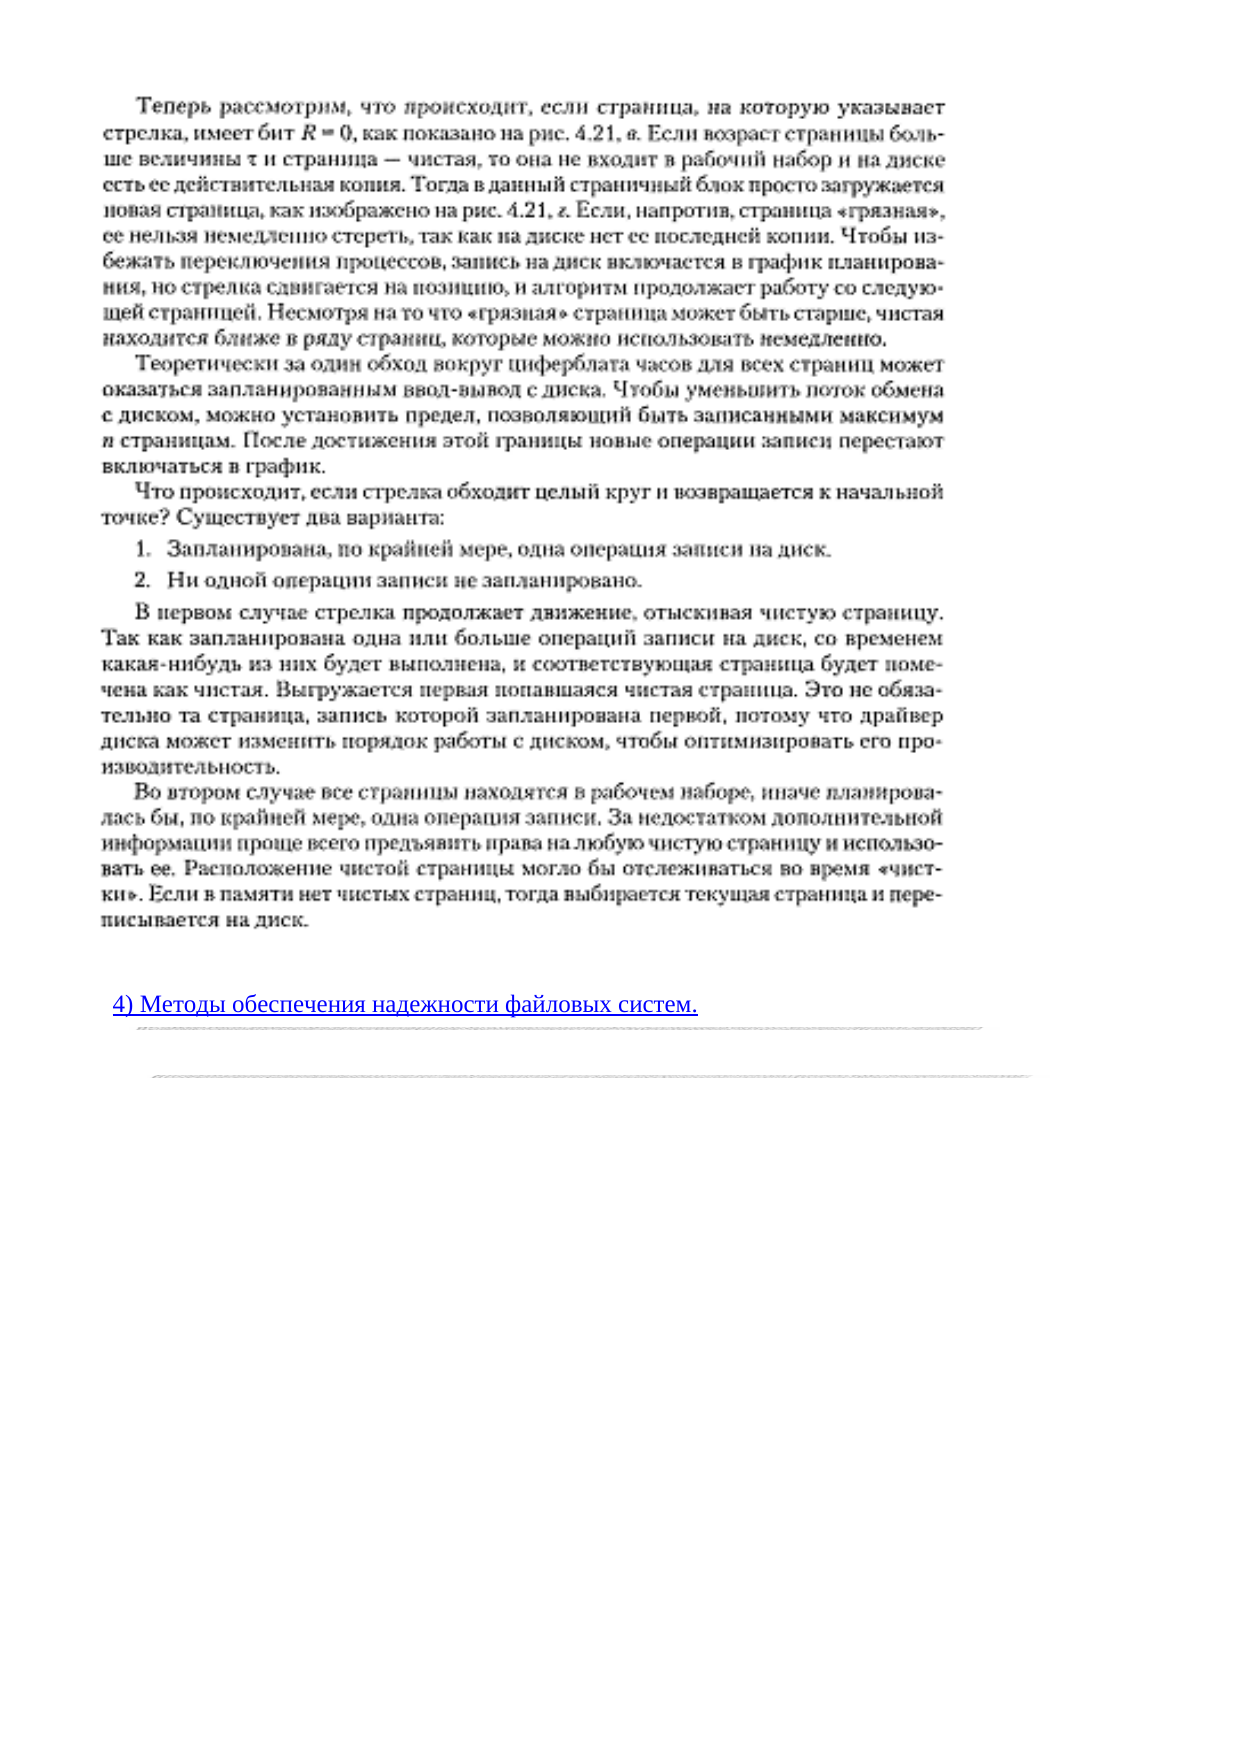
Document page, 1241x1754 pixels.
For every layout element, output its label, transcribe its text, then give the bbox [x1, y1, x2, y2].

text 4) Методы обеспечения надежности файловых систем. [112, 989, 1181, 1042]
